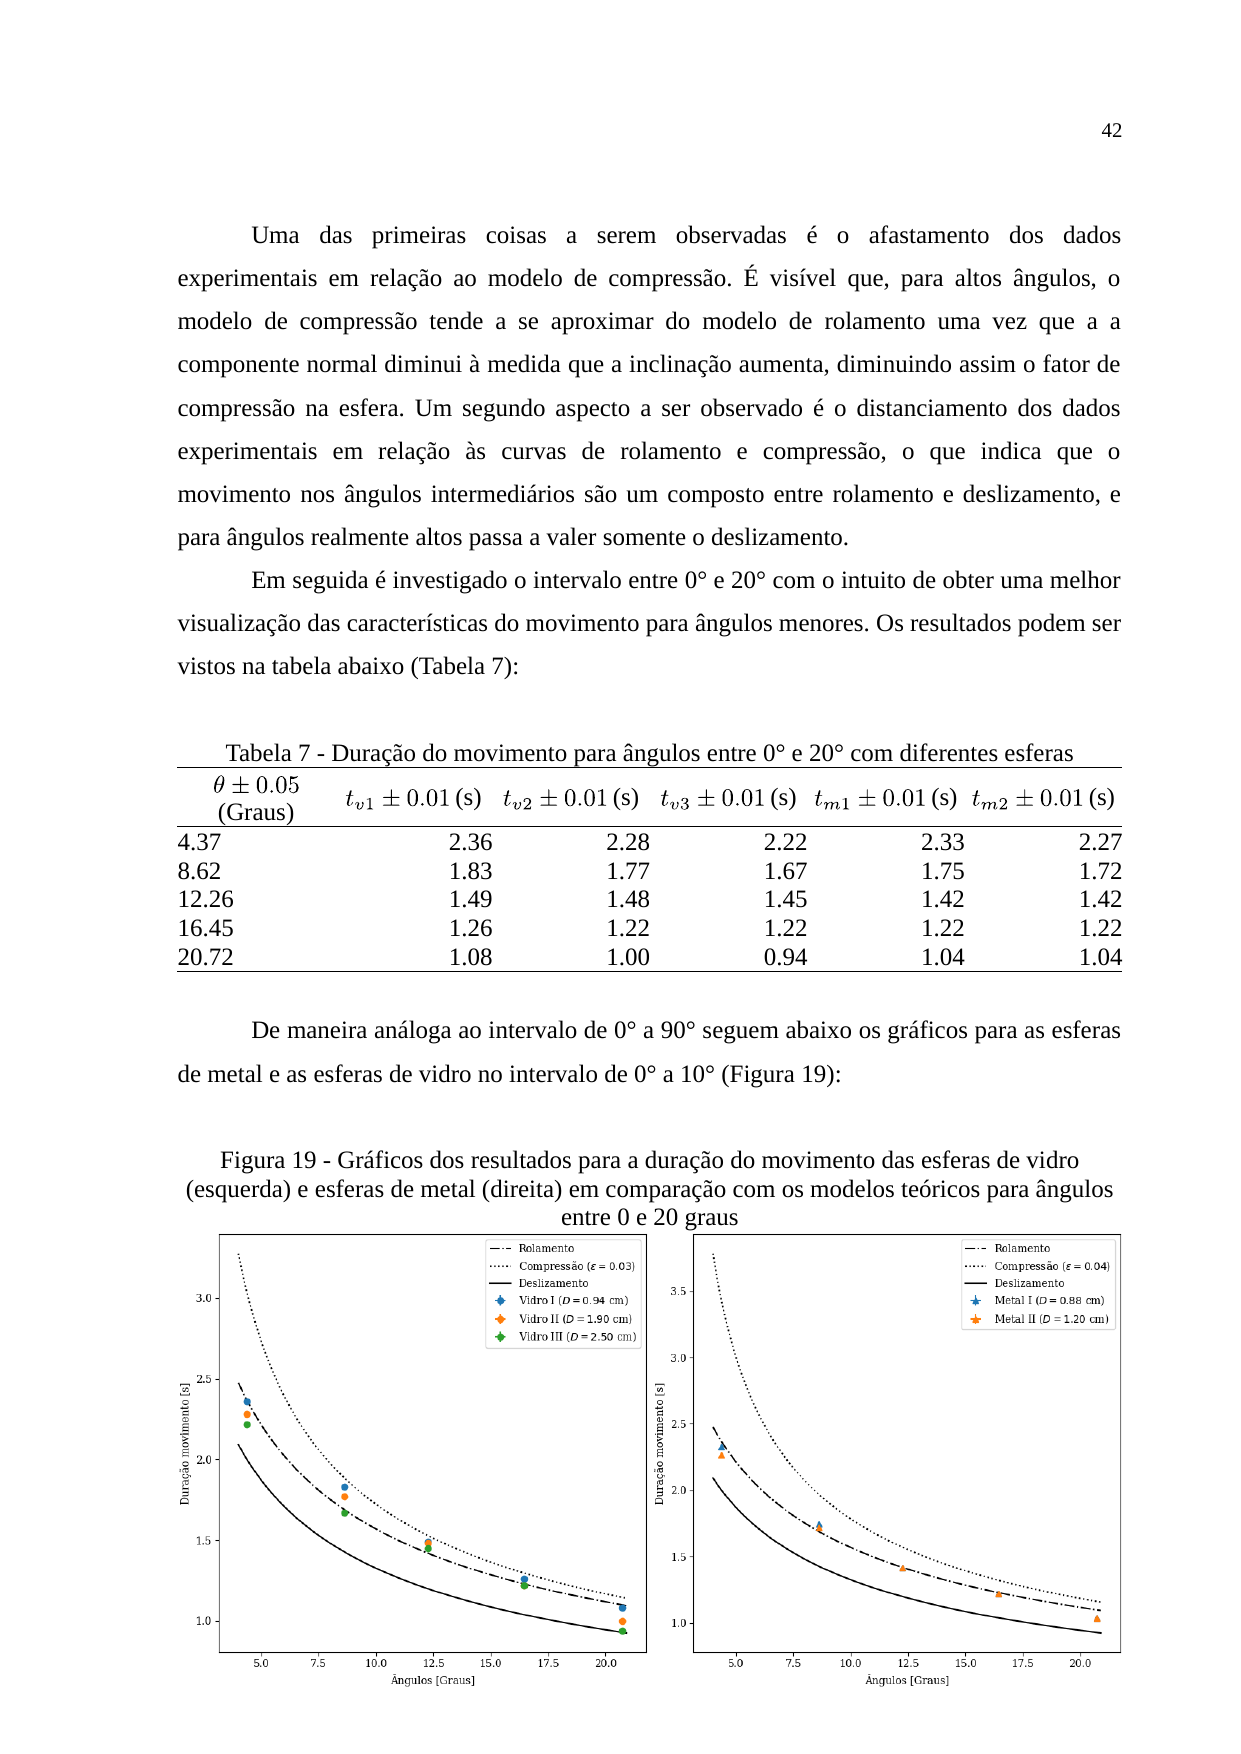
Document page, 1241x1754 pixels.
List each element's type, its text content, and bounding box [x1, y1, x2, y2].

text De maneira análoga ao intervalo de 0° a 90° seguem abaixo os gráficos para as esferas de metal e as esferas de vidro no intervalo de 0° a 10° (Figura 19): [177, 1016, 1122, 1087]
table_cell 20.72 [177, 942, 334, 971]
table_cell 2.36 [335, 827, 492, 856]
table_cell 12.26 [177, 885, 334, 913]
table_cell 1.42 [965, 885, 1122, 913]
table_cell 2.22 [650, 827, 807, 856]
table_cell 1.08 [335, 942, 492, 971]
picture [177, 1231, 1123, 1689]
table_cell 1.75 [807, 856, 964, 884]
table_cell 1.22 [650, 913, 807, 942]
table_header (s) [807, 768, 964, 826]
table_cell 2.27 [965, 827, 1122, 856]
table_cell 2.28 [492, 827, 649, 856]
table_header (s) [965, 768, 1122, 826]
text Uma das primeiras coisas a serem observadas é o afastamento dos dados experimentais em relação ao modelo de compressão. É visível que, para altos ângulos, o modelo de compressão tende a se aproximar do modelo de rolamento uma vez que a a componente normal diminui à medida que a inclinação aumenta, diminuindo assim o fator de compressão na esfera. Um segundo aspecto a ser observado é o distanciamento dos dados experimentais em relação às curvas de rolamento e compressão, o que indica que o movimento nos ângulos intermediários são um composto entre rolamento e deslizamento, e para ângulos realmente altos passa a valer somente o deslizamento. [177, 220, 1122, 551]
table_cell 1.22 [965, 913, 1122, 942]
table_cell 1.00 [492, 942, 649, 971]
table_cell 16.45 [177, 913, 334, 942]
table_cell 1.45 [650, 885, 807, 913]
table_cell 0.94 [650, 942, 807, 971]
table_header (s) [492, 768, 649, 826]
table_cell 1.83 [335, 856, 492, 884]
table_cell 4.37 [177, 827, 334, 856]
table_cell 1.77 [492, 856, 649, 884]
table_header (Graus) [177, 768, 334, 826]
table_cell 1.22 [807, 913, 964, 942]
text Figura 19 - Gráficos dos resultados para a duração do movimento das esferas de vidro (esquerda) e esferas de metal (direita) em comparação com os modelos teóricos para ângulos entre 0 e 20 graus [177, 1145, 1122, 1231]
table_cell 1.22 [492, 913, 649, 942]
table_cell 1.26 [335, 913, 492, 942]
table_cell 2.33 [807, 827, 964, 856]
table_cell 1.48 [492, 885, 649, 913]
table_header (s) [650, 768, 807, 826]
table_cell 1.04 [807, 942, 964, 971]
text Em seguida é investigado o intervalo entre 0° e 20° com o intuito de obter uma melhor visualização das características do movimento para ângulos menores. Os resultados podem ser vistos na tabela abaixo (Tabela 7): [177, 565, 1122, 680]
text Tabela 7 - Duração do movimento para ângulos entre 0° e 20° com diferentes esferas [177, 738, 1122, 766]
table_header (s) [335, 768, 492, 826]
table_cell 1.72 [965, 856, 1122, 884]
table_cell 8.62 [177, 856, 334, 884]
table_cell 1.42 [807, 885, 964, 913]
table_cell 1.49 [335, 885, 492, 913]
table_cell 1.67 [650, 856, 807, 884]
table_cell 1.04 [965, 942, 1122, 971]
